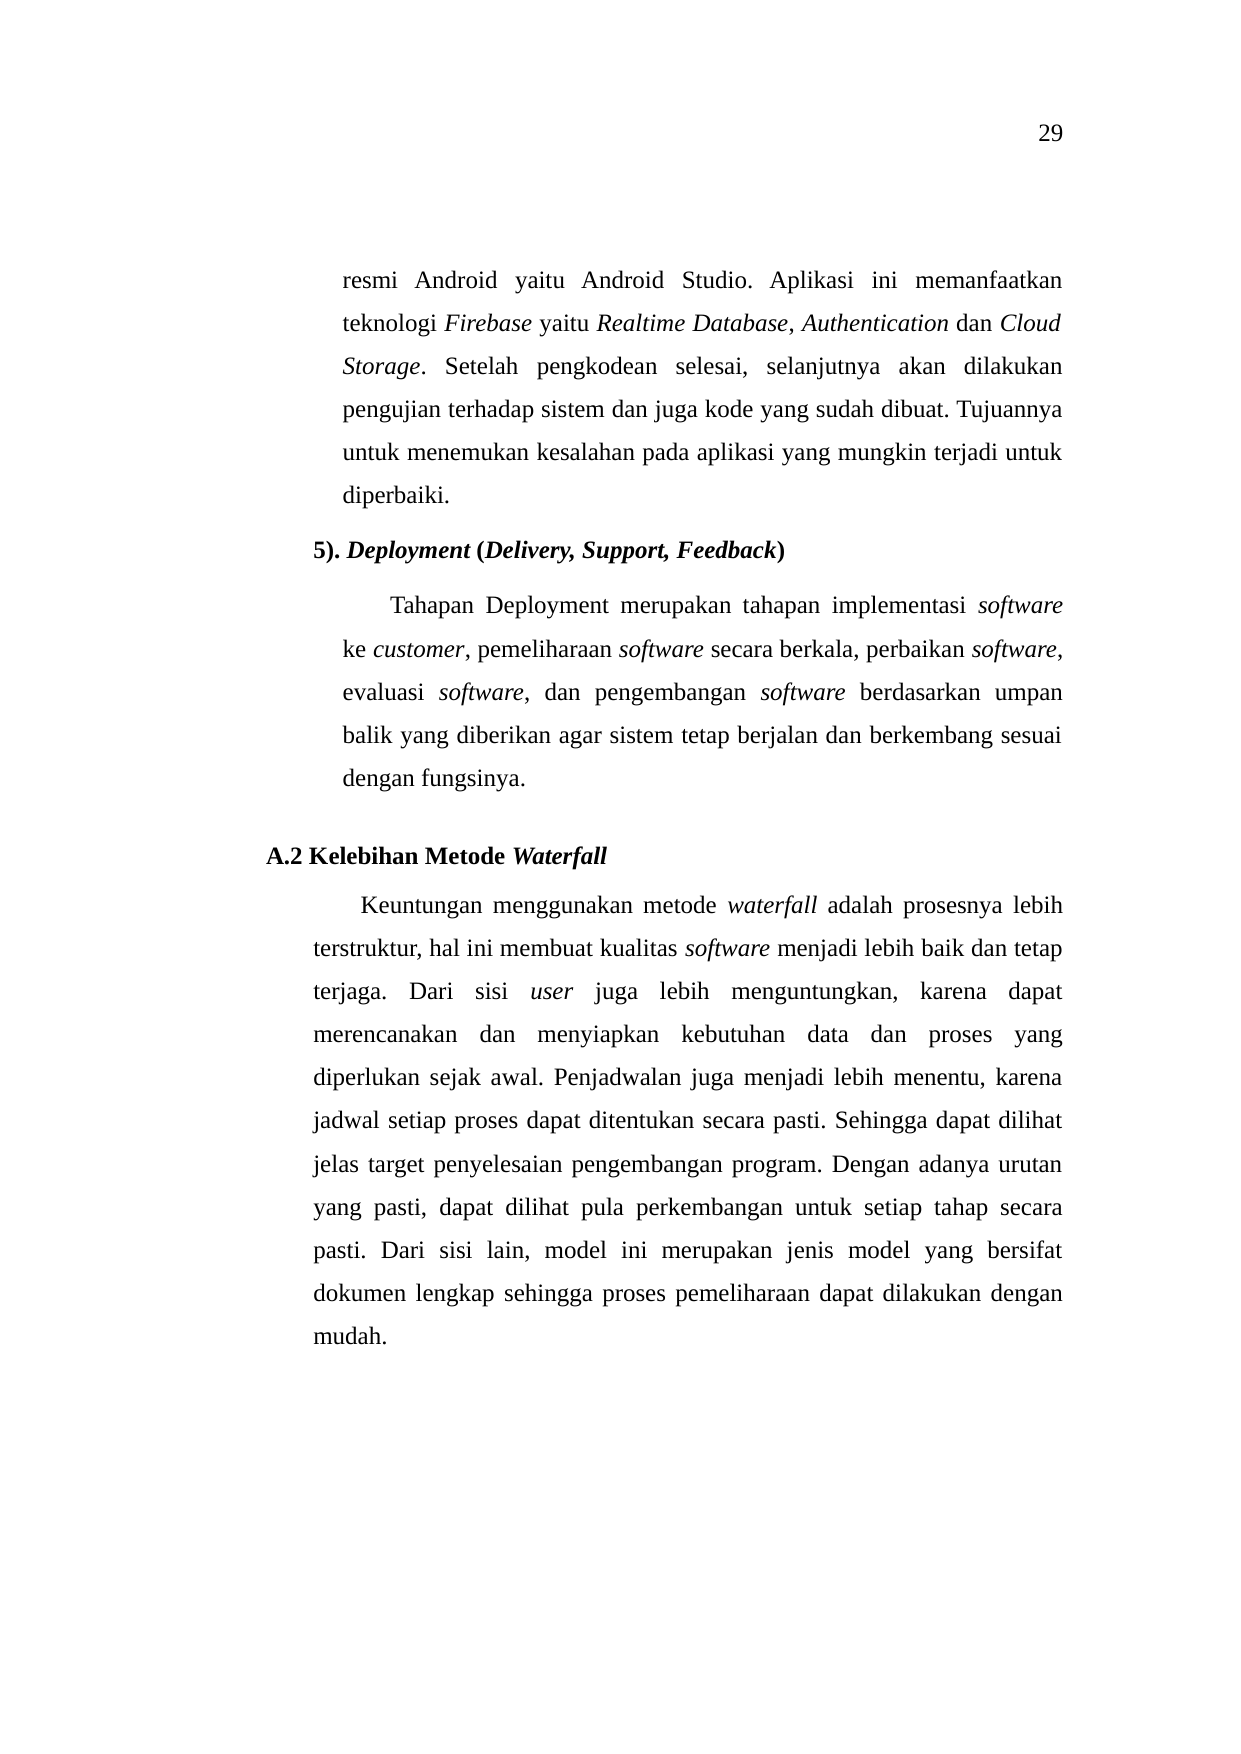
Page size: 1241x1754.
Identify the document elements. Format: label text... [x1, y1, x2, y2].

text A.2 Kelebihan Metode Waterfall [266, 841, 1063, 870]
text Keuntungan menggunakan metode waterfall adalah prosesnya lebih terstruktur, hal ini membuat kualitas software menjadi lebih baik dan tetap terjaga. Dari sisi user juga lebih menguntungkan, karena dapat merencanakan dan menyiapkan kebutuhan data dan proses yang diperlukan sejak awal. Penjadwalan juga menjadi lebih menentu, karena jadwal setiap proses dapat ditentukan secara pasti. Sehingga dapat dilihat jelas target penyelesaian pengembangan program. Dengan adanya urutan yang pasti, dapat dilihat pula perkembangan untuk setiap tahap secara pasti. Dari sisi lain, model ini merupakan jenis model yang bersifat dokumen lengkap sehingga proses pemeliharaan dapat dilakukan dengan mudah. [313, 890, 1063, 1350]
text Tahapan Deployment merupakan tahapan implementasi software ke customer, pemeliharaan software secara berkala, perbaikan software, evaluasi software, dan pengembangan software berdasarkan umpan balik yang diberikan agar sistem tetap berjalan dan berkembang sesuai dengan fungsinya. [342, 591, 1063, 792]
text 5). Deployment (Delivery, Support, Feedback) [313, 536, 1063, 564]
text resmi Android yaitu Android Studio. Aplikasi ini memanfaatkan teknologi Firebase yaitu Realtime Database, Authentication dan Cloud Storage. Setelah pengkodean selesai, selanjutnya akan dilakukan pengujian terhadap sistem dan juga kode yang sudah dibuat. Tujuannya untuk menemukan kesalahan pada aplikasi yang mungkin terjadi untuk diperbaiki. [342, 265, 1063, 509]
